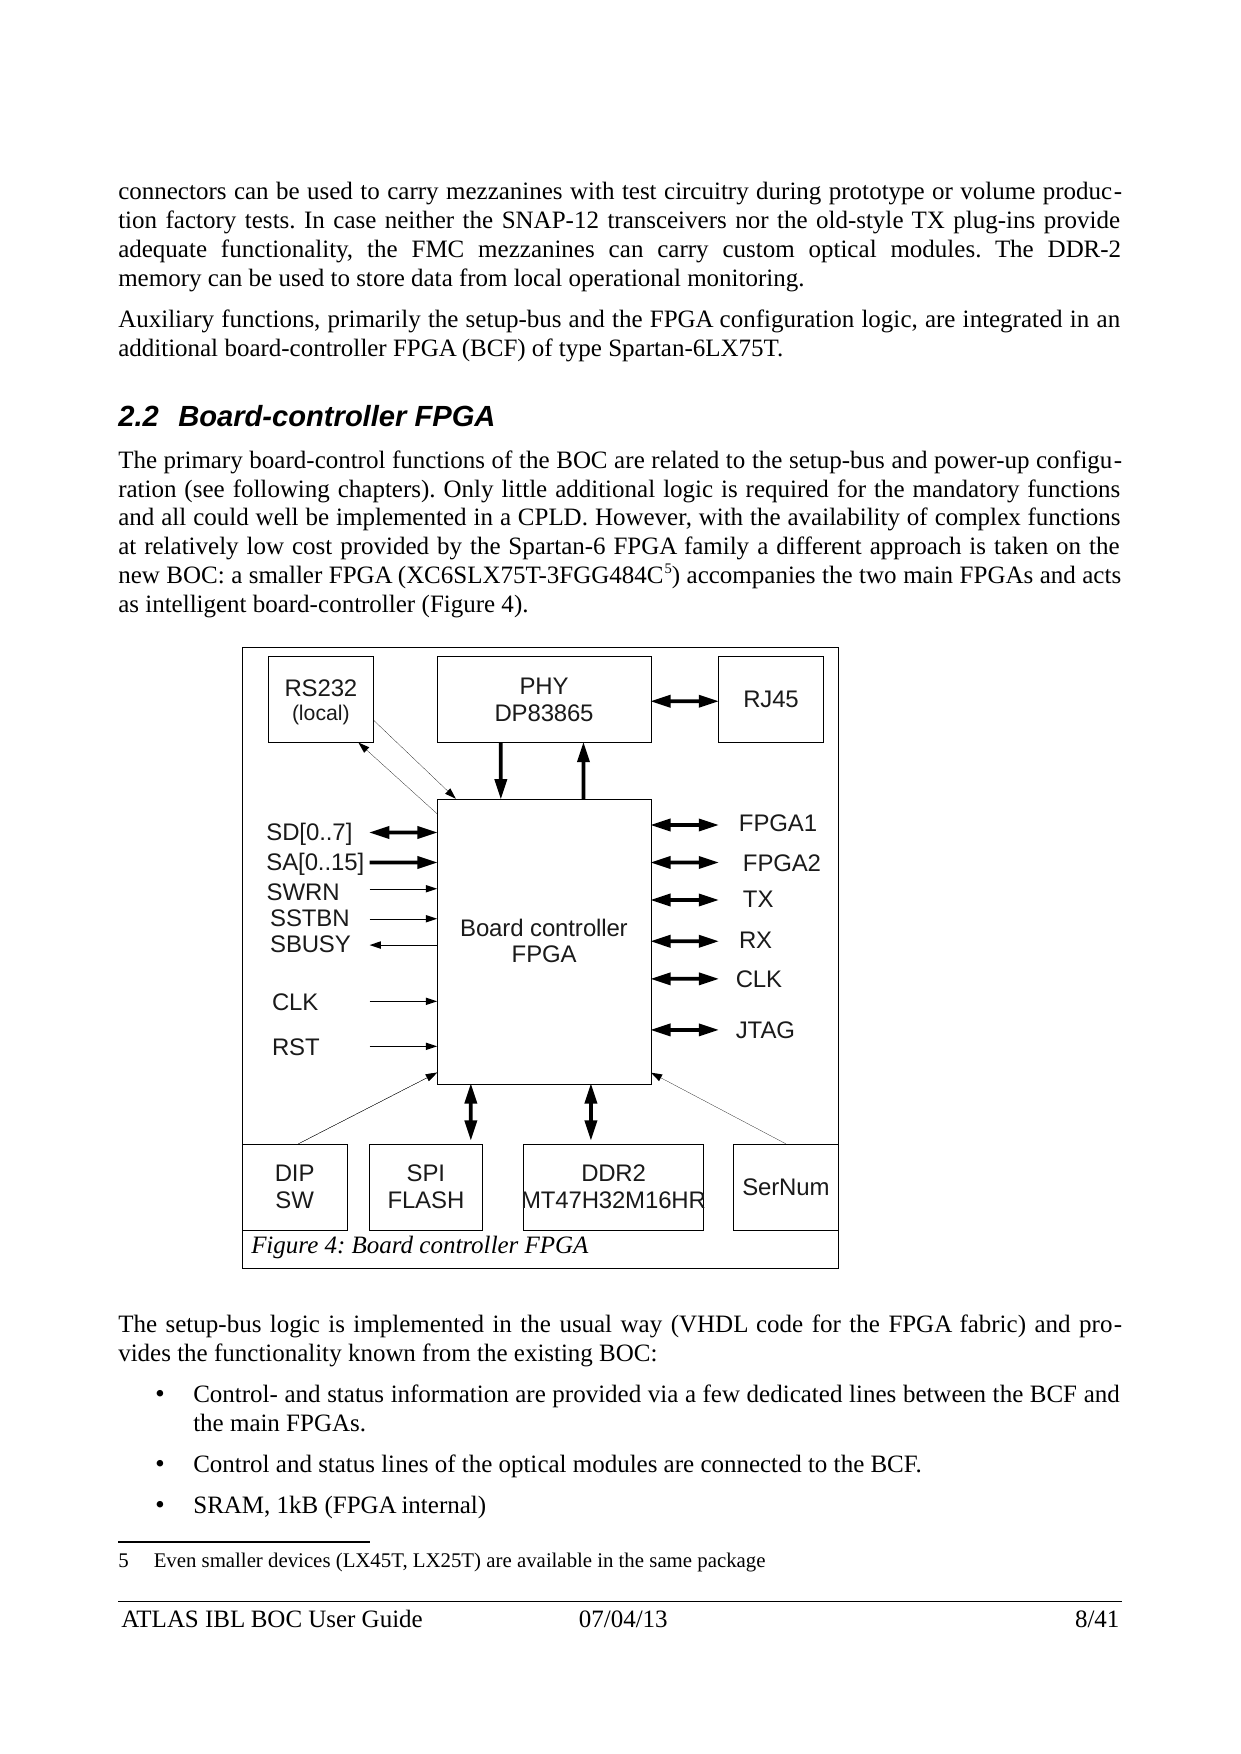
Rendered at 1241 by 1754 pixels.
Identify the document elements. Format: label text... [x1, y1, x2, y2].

text The setup-bus logic is implemented in the usual way (VHDL code for the FPGA fabric) and pro­vides the functionality known from the existing BOC: [118, 1309, 1122, 1367]
text Figure 4: Board controller FPGA [502, 743, 582, 799]
text The primary board-control functions of the BOC are related to the setup-bus and power-up configu­ration (see following chapters). Only little additional logic is required for the mandatory functions and all could well be implemented in a CPLD. However, with the availability of complex functions at relatively low cost provided by the Spartan-6 FPGA family a different approach is taken on the new BOC: a smaller FPGA (XC6SLX75T-3FGG484C) accompanies the two main FPGAs and acts as intelligent board-controller (Figure 4). [118, 445, 1122, 617]
text Figure 4: Board controller FPGA [269, 669, 373, 742]
text Figure 4: Board controller FPGA [438, 800, 651, 1084]
subtitle Board-controller FPGA [118, 399, 1122, 432]
text Figure 4: Board controller FPGA [719, 669, 823, 742]
text Even smaller devices (LX45T, LX25T) are available in the same package [118, 1548, 1122, 1572]
text Figure 4: Board controller FPGA [251, 1145, 347, 1230]
text Figure 4: Board controller FPGA [251, 1074, 829, 1259]
text The primary board-control functions of the BOC are related to the setup-bus and power-up configu­ration (see following chapters). Only little additional logic is required for the mandatory functions and all could well be implemented in a CPLD. However, with the availability of complex functions at relatively low cost provided by the Spartan-6 FPGA family a different approach is taken on the new BOC: a smaller FPGA (XC6SLX75T-3FGG484C) accompanies the two main FPGAs and acts as intelligent board-controller (Figure 4). [243, 648, 838, 1144]
text connectors can be used to carry mezzanines with test circuitry during prototype or volume produc­tion factory tests. In case neither the SNAP-12 transceivers nor the old-style TX plug-ins provide adequate functionality, the FMC mezzanines can carry custom optical modules. The DDR-2 memory can be used to store data from local operational monitoring. [118, 176, 1122, 291]
text Auxiliary functions, primarily the setup-bus and the FPGA configuration logic, are integrated in an additional board-controller FPGA (BCF) of type Spartan-6LX75T. [118, 304, 1122, 361]
text Figure 4: Board controller FPGA [374, 669, 500, 799]
text Figure 4: Board controller FPGA [584, 669, 829, 1144]
list SRAM, 1kB (FPGA internal) [156, 1490, 1122, 1519]
text The primary board-control functions of the BOC are related to the setup-bus and power-up configu­ration (see following chapters). Only little additional logic is required for the mandatory functions and all could well be implemented in a CPLD. However, with the availability of complex functions at relatively low cost provided by the Spartan-6 FPGA family a different approach is taken on the new BOC: a smaller FPGA (XC6SLX75T-3FGG484C) accompanies the two main FPGAs and acts as intelligent board-controller (Figure 4). [243, 1231, 838, 1268]
text Figure 4: Board controller FPGA [251, 669, 437, 1144]
list Control and status lines of the optical modules are connected to the BCF. [156, 1449, 1122, 1478]
text Figure 4: Board controller FPGA [362, 722, 454, 812]
list Control- and status information are provided via a few dedicated lines between the BCF and the main FPGAs. [156, 1379, 1122, 1437]
text Figure 4: Board controller FPGA [734, 1145, 829, 1230]
text Figure 4: Board controller FPGA [438, 669, 651, 742]
text Figure 4: Board controller FPGA [652, 669, 718, 700]
